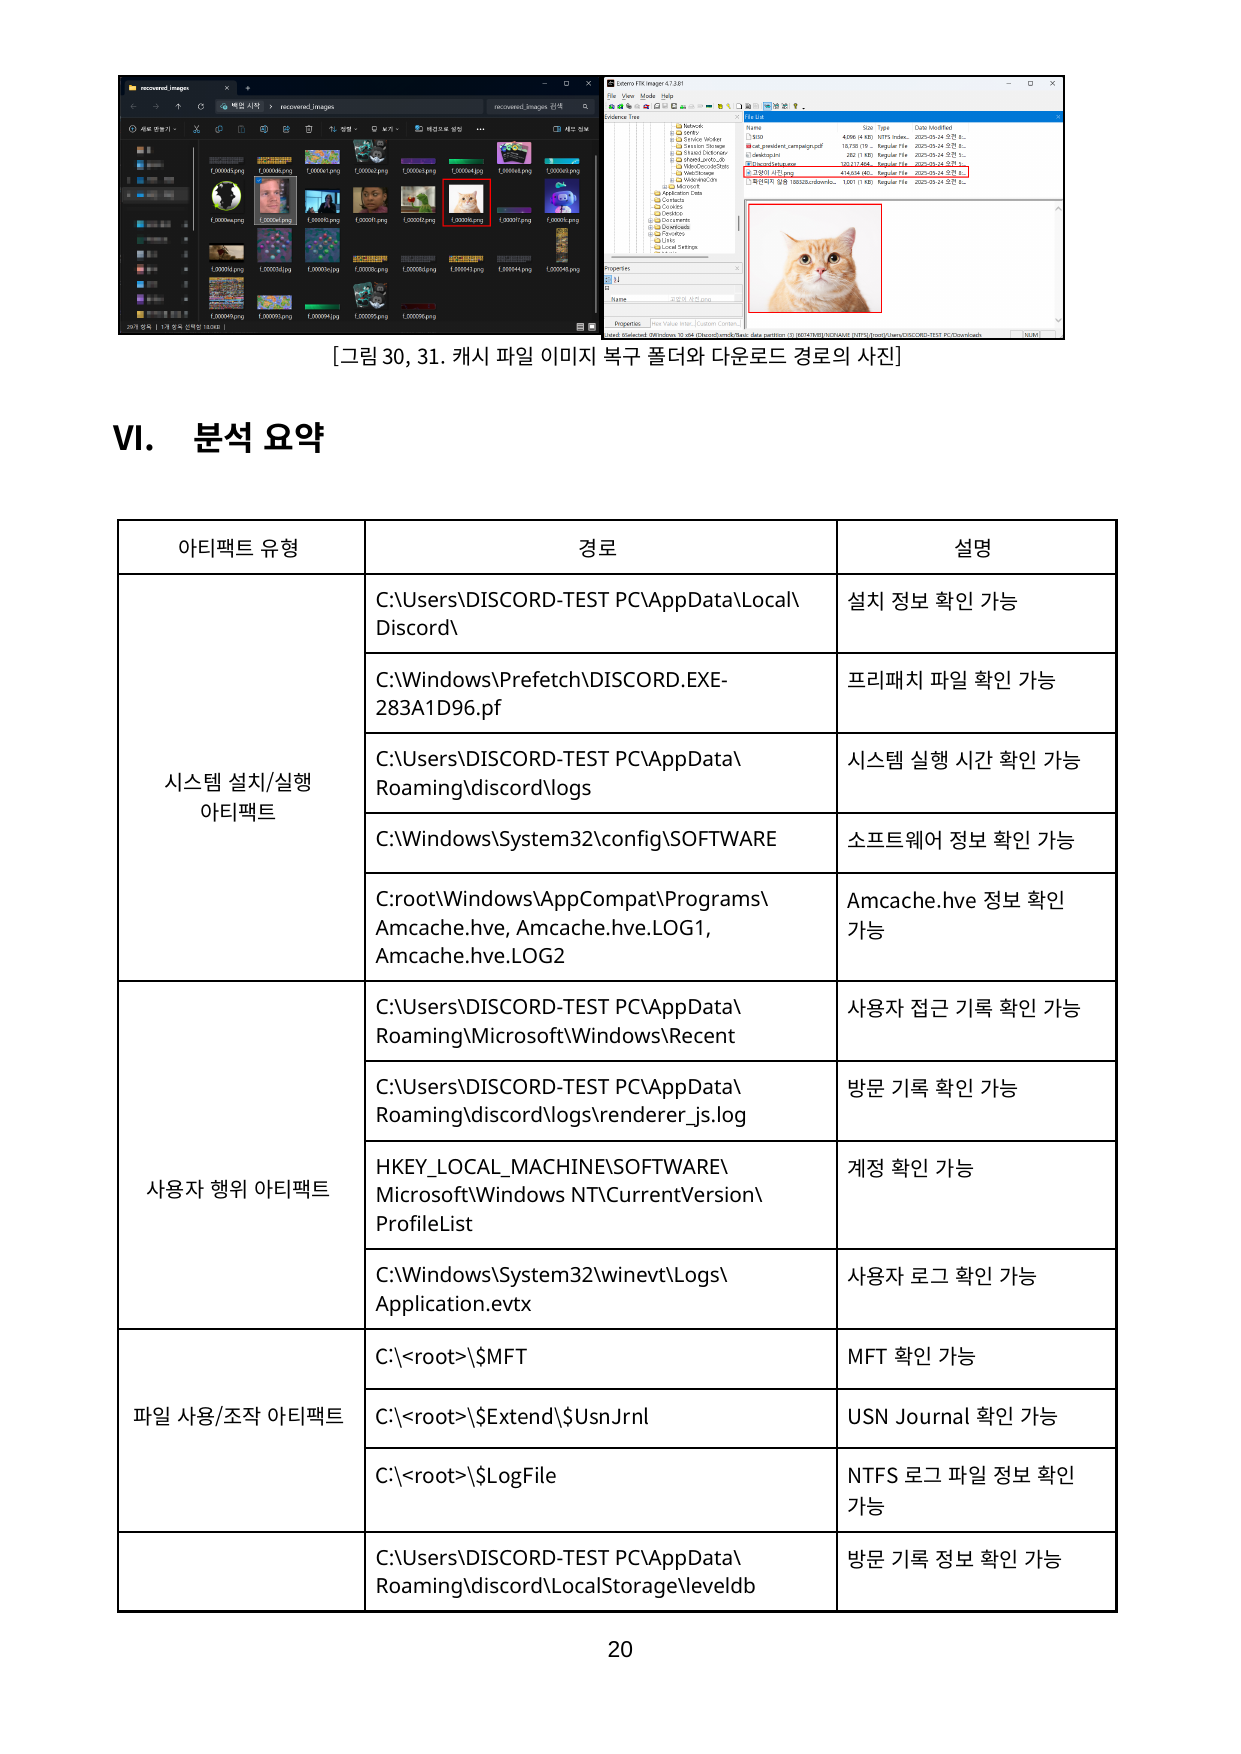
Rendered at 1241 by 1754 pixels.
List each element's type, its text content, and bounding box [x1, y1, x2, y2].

table_cell C:\Windows\System32\winevt\Logs\Application.evtx [366, 1250, 836, 1327]
table_header 아티팩트 유형 [119, 521, 364, 572]
table_header 경로 [366, 521, 836, 572]
table_cell 프리패치 파일 확인 가능 [838, 654, 1115, 732]
table_cell MFT 확인 가능 [838, 1330, 1115, 1387]
table_cell 사용자 접근 기록 확인 가능 [838, 982, 1115, 1060]
table_cell C:\Windows\System32\config\SOFTWARE [366, 814, 836, 872]
table_cell 계정 확인 가능 [838, 1142, 1115, 1248]
table_header 설명 [838, 521, 1115, 572]
table_cell USN Journal 확인 가능 [838, 1390, 1115, 1447]
table_cell 시스템 설치/실행 아티팩트 [119, 575, 364, 980]
table_cell C:\<root>\$Extend\$UsnJrnl [366, 1390, 836, 1447]
table_cell 시스템 실행 시간 확인 가능 [838, 734, 1115, 812]
table_cell 사용자 행위 아티팩트 [119, 982, 364, 1327]
table_cell C:\<root>\$LogFile [366, 1449, 836, 1531]
text [그림30, 31. 캐시 파일 이미지 복구 폴더와 다운로드 경로의 사진] [118, 340, 1117, 370]
table_cell [119, 1533, 364, 1610]
table_cell C:\Users\DISCORD-TEST PC\AppData\Roaming\discord\logs [366, 734, 836, 812]
table_cell Amcache.hve 정보 확인 가능 [838, 874, 1115, 980]
table_cell 사용자 로그 확인 가능 [838, 1250, 1115, 1327]
list 분석 요약 [156, 412, 1122, 460]
table_cell C:\Users\DISCORD-TEST PC\AppData\Local\Discord\ [366, 575, 836, 652]
table_cell C:\<root>\$MFT [366, 1330, 836, 1387]
table_cell C:\Users\DISCORD-TEST PC\AppData\Roaming\Microsoft\Windows\Recent [366, 982, 836, 1060]
table_cell 파일 사용/조작 아티팩트 [119, 1330, 364, 1531]
table_cell NTFS 로그 파일 정보 확인 가능 [838, 1449, 1115, 1531]
table_cell 방문 기록 정보 확인 가능 [838, 1533, 1115, 1610]
table_cell 소프트웨어 정보 확인 가능 [838, 814, 1115, 872]
table_cell C:\Users\DISCORD-TEST PC\AppData\Roaming\discord\LocalStorage\leveldb [366, 1533, 836, 1610]
table_cell 설치 정보 확인 가능 [838, 575, 1115, 652]
table_cell C:\Windows\Prefetch\DISCORD.EXE-283A1D96.pf [366, 654, 836, 732]
table_cell C:root\Windows\AppCompat\Programs\Amcache.hve, Amcache.hve.LOG1, Amcache.hve.LOG2 [366, 874, 836, 980]
table_cell 방문 기록 확인 가능 [838, 1062, 1115, 1139]
table_cell C:\Users\DISCORD-TEST PC\AppData\Roaming\discord\logs\renderer_js.log [366, 1062, 836, 1139]
table_cell HKEY_LOCAL_MACHINE\SOFTWARE\Microsoft\Windows NT\CurrentVersion\ProfileList [366, 1142, 836, 1248]
